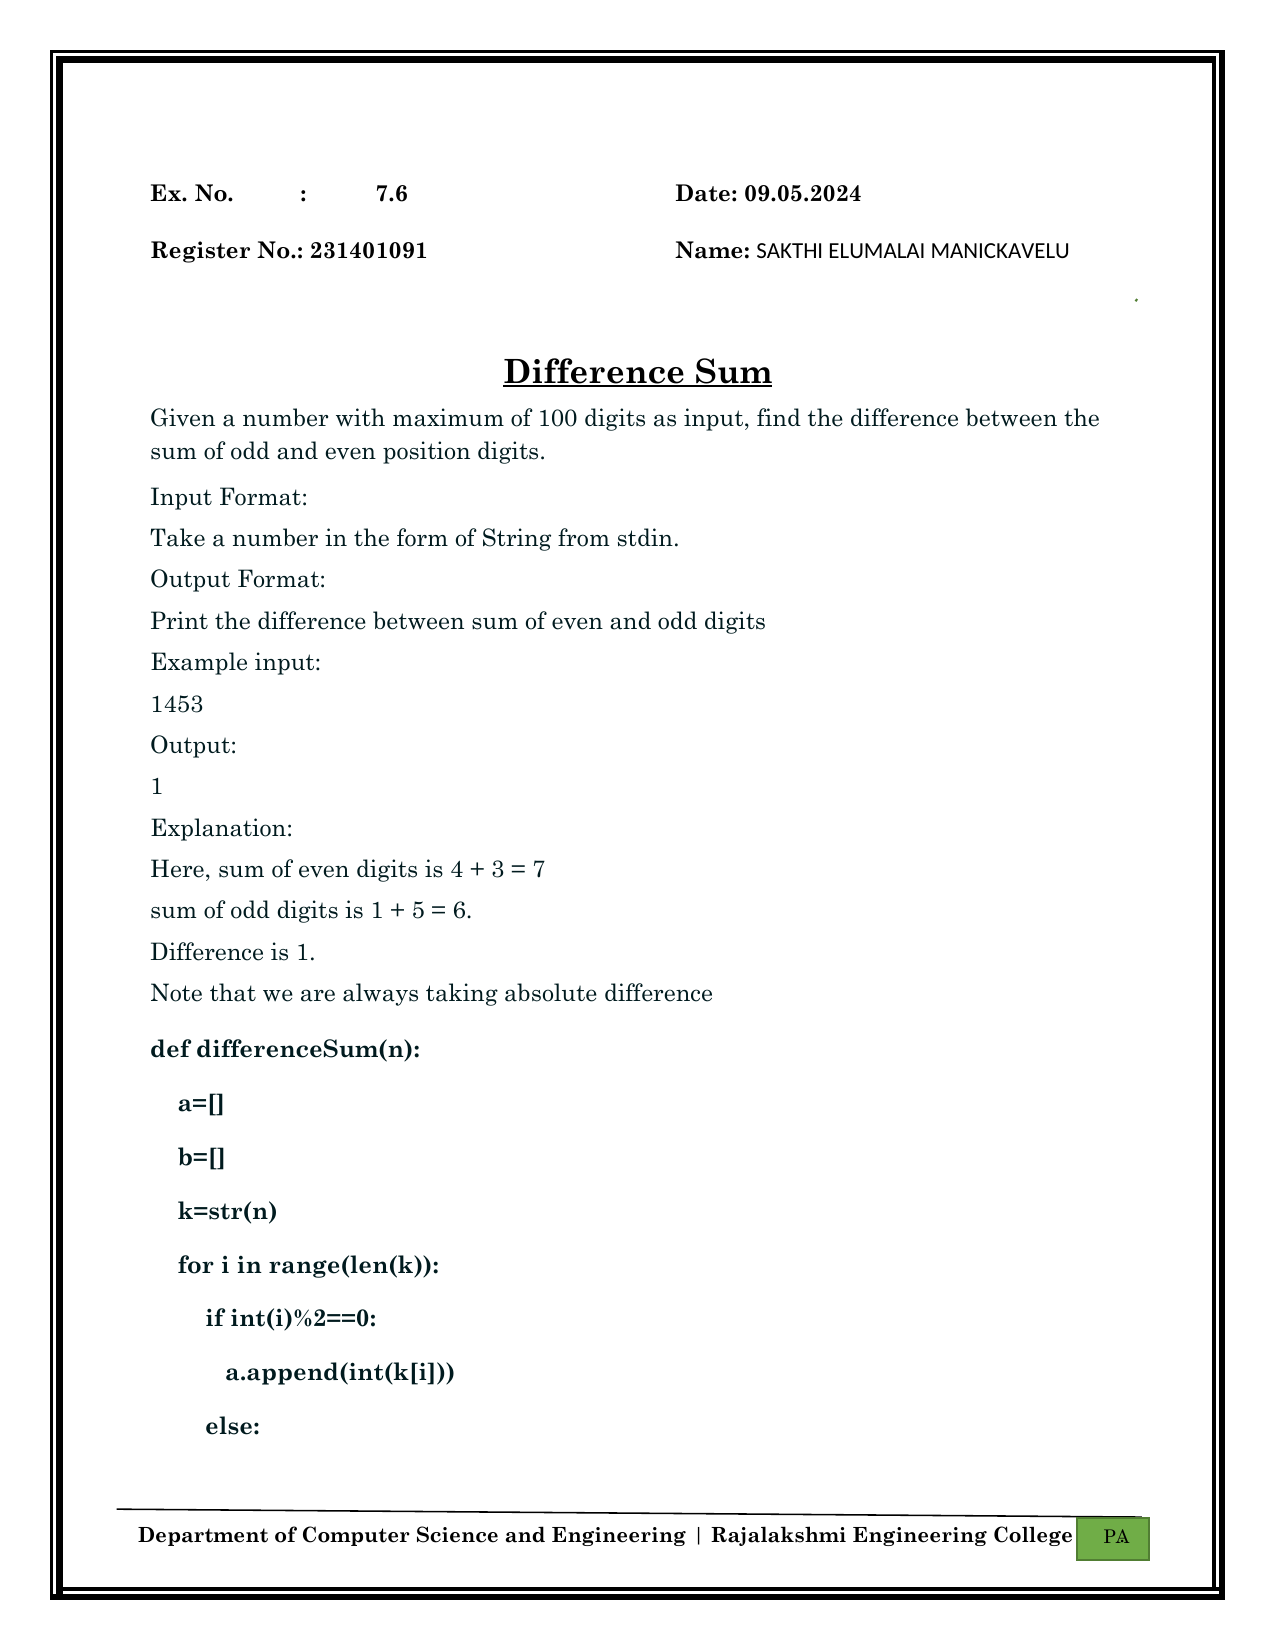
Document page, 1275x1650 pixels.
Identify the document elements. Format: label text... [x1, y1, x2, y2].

text else: [150, 1411, 1125, 1440]
text k=str(n) [150, 1196, 1125, 1224]
text Example input: [150, 647, 1125, 676]
text if int(i)%2==0: [150, 1303, 1125, 1332]
text for i in range(len(k)): [150, 1249, 1125, 1278]
text Take a number in the form of String from stdin. [150, 523, 1125, 552]
text Difference is 1. [150, 936, 1125, 965]
text 1 [150, 771, 1125, 800]
text Explanation: [150, 812, 1125, 841]
text Here, sum of even digits is 4 + 3 = 7 [150, 854, 1125, 883]
text b=[] [150, 1142, 1125, 1171]
text Output Format: [150, 564, 1125, 593]
text Print the difference between sum of even and odd digits [150, 606, 1125, 634]
text a=[] [150, 1088, 1125, 1117]
text Given a number with maximum of 100 digits as input, find the difference between the sum of odd and even position digits. [150, 403, 1125, 465]
text Note that we are always taking absolute difference [150, 978, 1125, 1007]
text 1453 [150, 688, 1125, 717]
text Input Format: [150, 482, 1125, 510]
text Ex. No. : 7.6 Date: 09.05.2024 [150, 179, 1125, 207]
text Register No.: 231401091 Name: SAKTHI ELUMALAI MANICKAVELU [150, 236, 1125, 264]
text def differenceSum(n): [150, 1034, 1125, 1063]
text Output: [150, 730, 1125, 758]
text sum of odd digits is 1 + 5 = 6. [150, 895, 1125, 924]
text a.append(int(k[i])) [150, 1357, 1125, 1386]
text Difference Sum [150, 350, 1125, 390]
